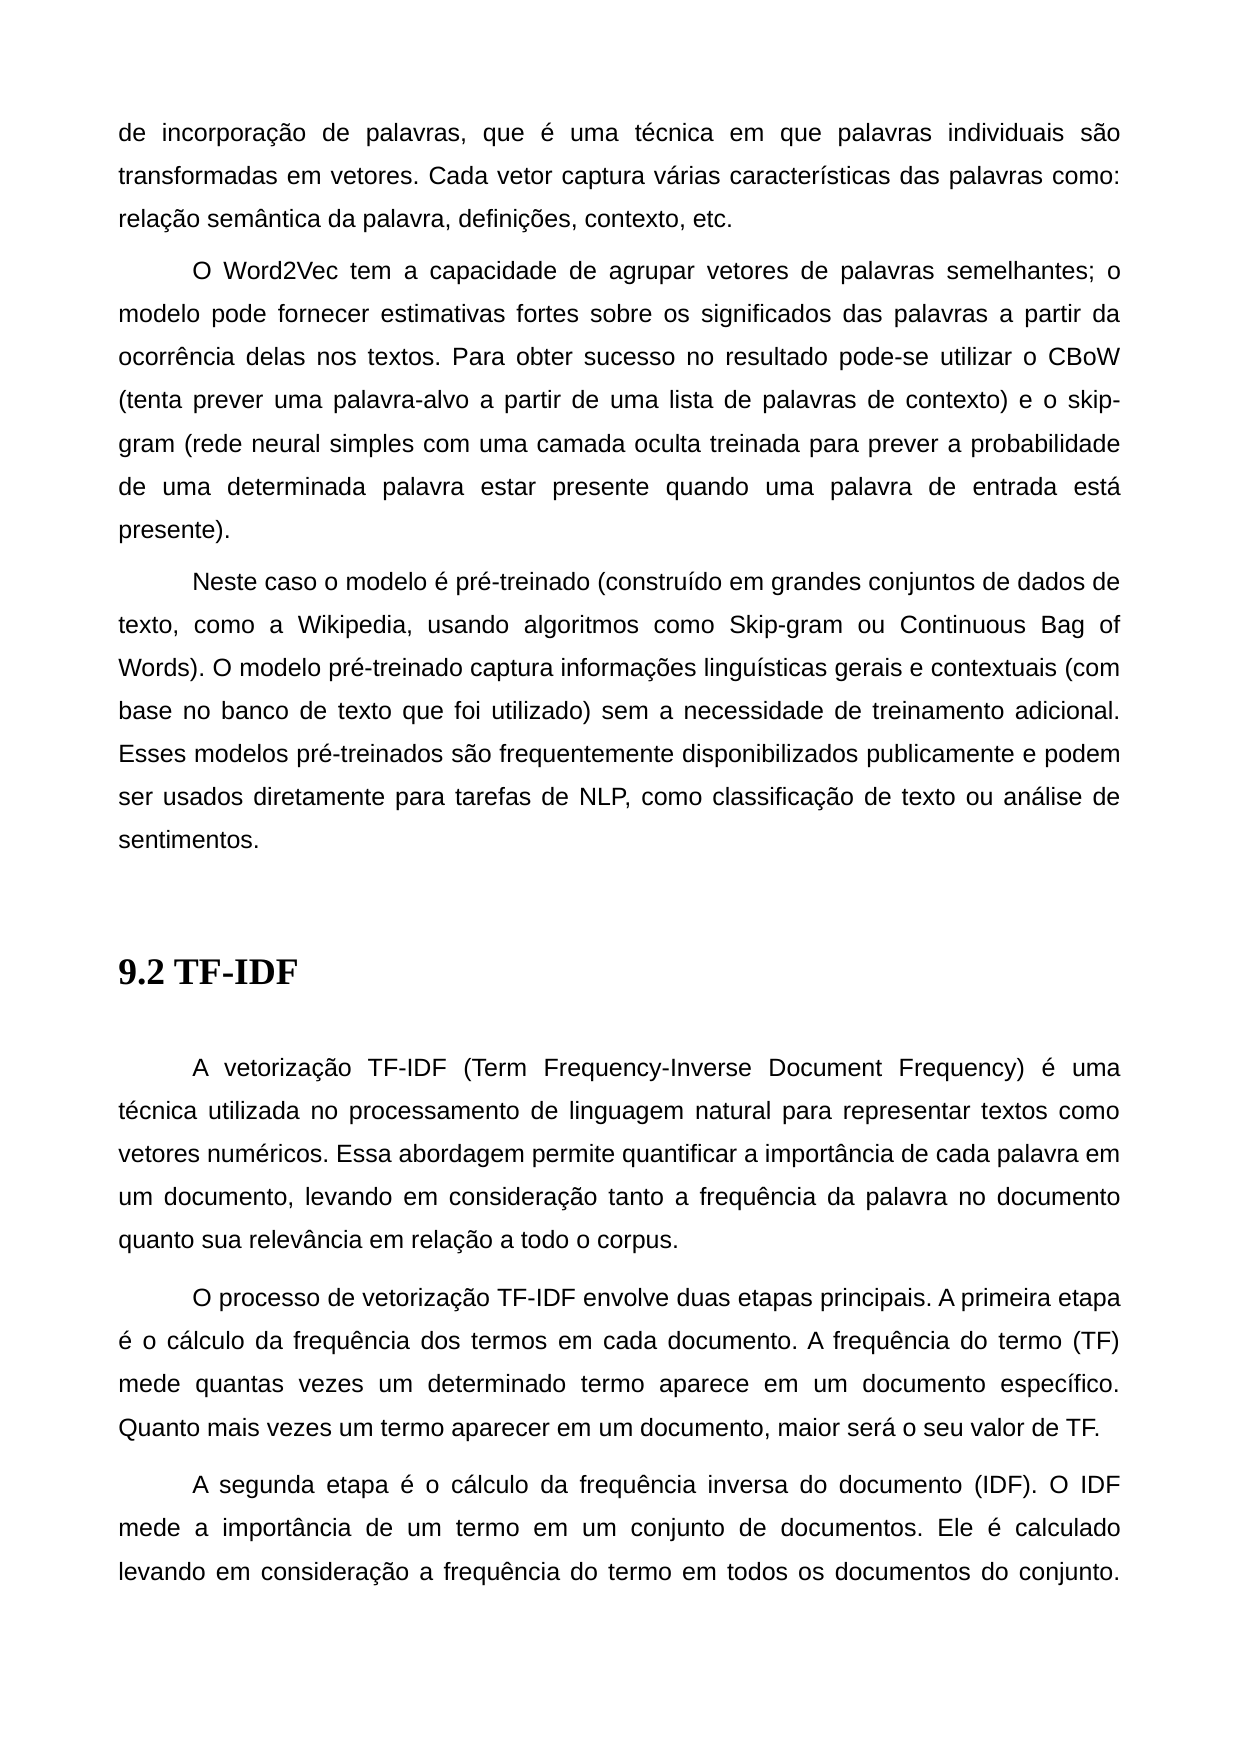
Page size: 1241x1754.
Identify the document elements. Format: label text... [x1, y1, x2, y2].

text O processo de vetorização TF-IDF envolve duas etapas principais. A primeira etapa é o cálculo da frequência dos termos em cada documento. A frequência do termo (TF) mede quantas vezes um determinado termo aparece em um documento específico. Quanto mais vezes um termo aparecer em um documento, maior será o seu valor de TF. [118, 1283, 1122, 1441]
text A segunda etapa é o cálculo da frequência inversa do documento (IDF). O IDF mede a importância de um termo em um conjunto de documentos. Ele é calculado levando em consideração a frequência do termo em todos os documentos do conjunto. [118, 1470, 1122, 1585]
text A vetorização TF-IDF (Term Frequency-Inverse Document Frequency) é uma técnica utilizada no processamento de linguagem natural para representar textos como vetores numéricos. Essa abordagem permite quantificar a importância de cada palavra em um documento, levando em consideração tanto a frequência da palavra no documento quanto sua relevância em relação a todo o corpus. [118, 1053, 1122, 1254]
text de incorporação de palavras, que é uma técnica em que palavras individuais são transformadas em vetores. Cada vetor captura várias características das palavras como: relação semântica da palavra, definições, contexto, etc. [118, 118, 1122, 233]
subtitle 9.2 TF-IDF [118, 950, 1122, 993]
text O Word2Vec tem a capacidade de agrupar vetores de palavras semelhantes; o modelo pode fornecer estimativas fortes sobre os significados das palavras a partir da ocorrência delas nos textos. Para obter sucesso no resultado pode-se utilizar o CBoW (tenta prever uma palavra-alvo a partir de uma lista de palavras de contexto) e o skip-gram (rede neural simples com uma camada oculta treinada para prever a probabilidade de uma determinada palavra estar presente quando uma palavra de entrada está presente). [118, 256, 1122, 544]
text Neste caso o modelo é pré-treinado (construído em grandes conjuntos de dados de texto, como a Wikipedia, usando algoritmos como Skip-gram ou Continuous Bag of Words). O modelo pré-treinado captura informações linguísticas gerais e contextuais (com base no banco de texto que foi utilizado) sem a necessidade de treinamento adicional. Esses modelos pré-treinados são frequentemente disponibilizados publicamente e podem ser usados diretamente para tarefas de NLP, como classificação de texto ou análise de sentimentos. [118, 567, 1122, 854]
